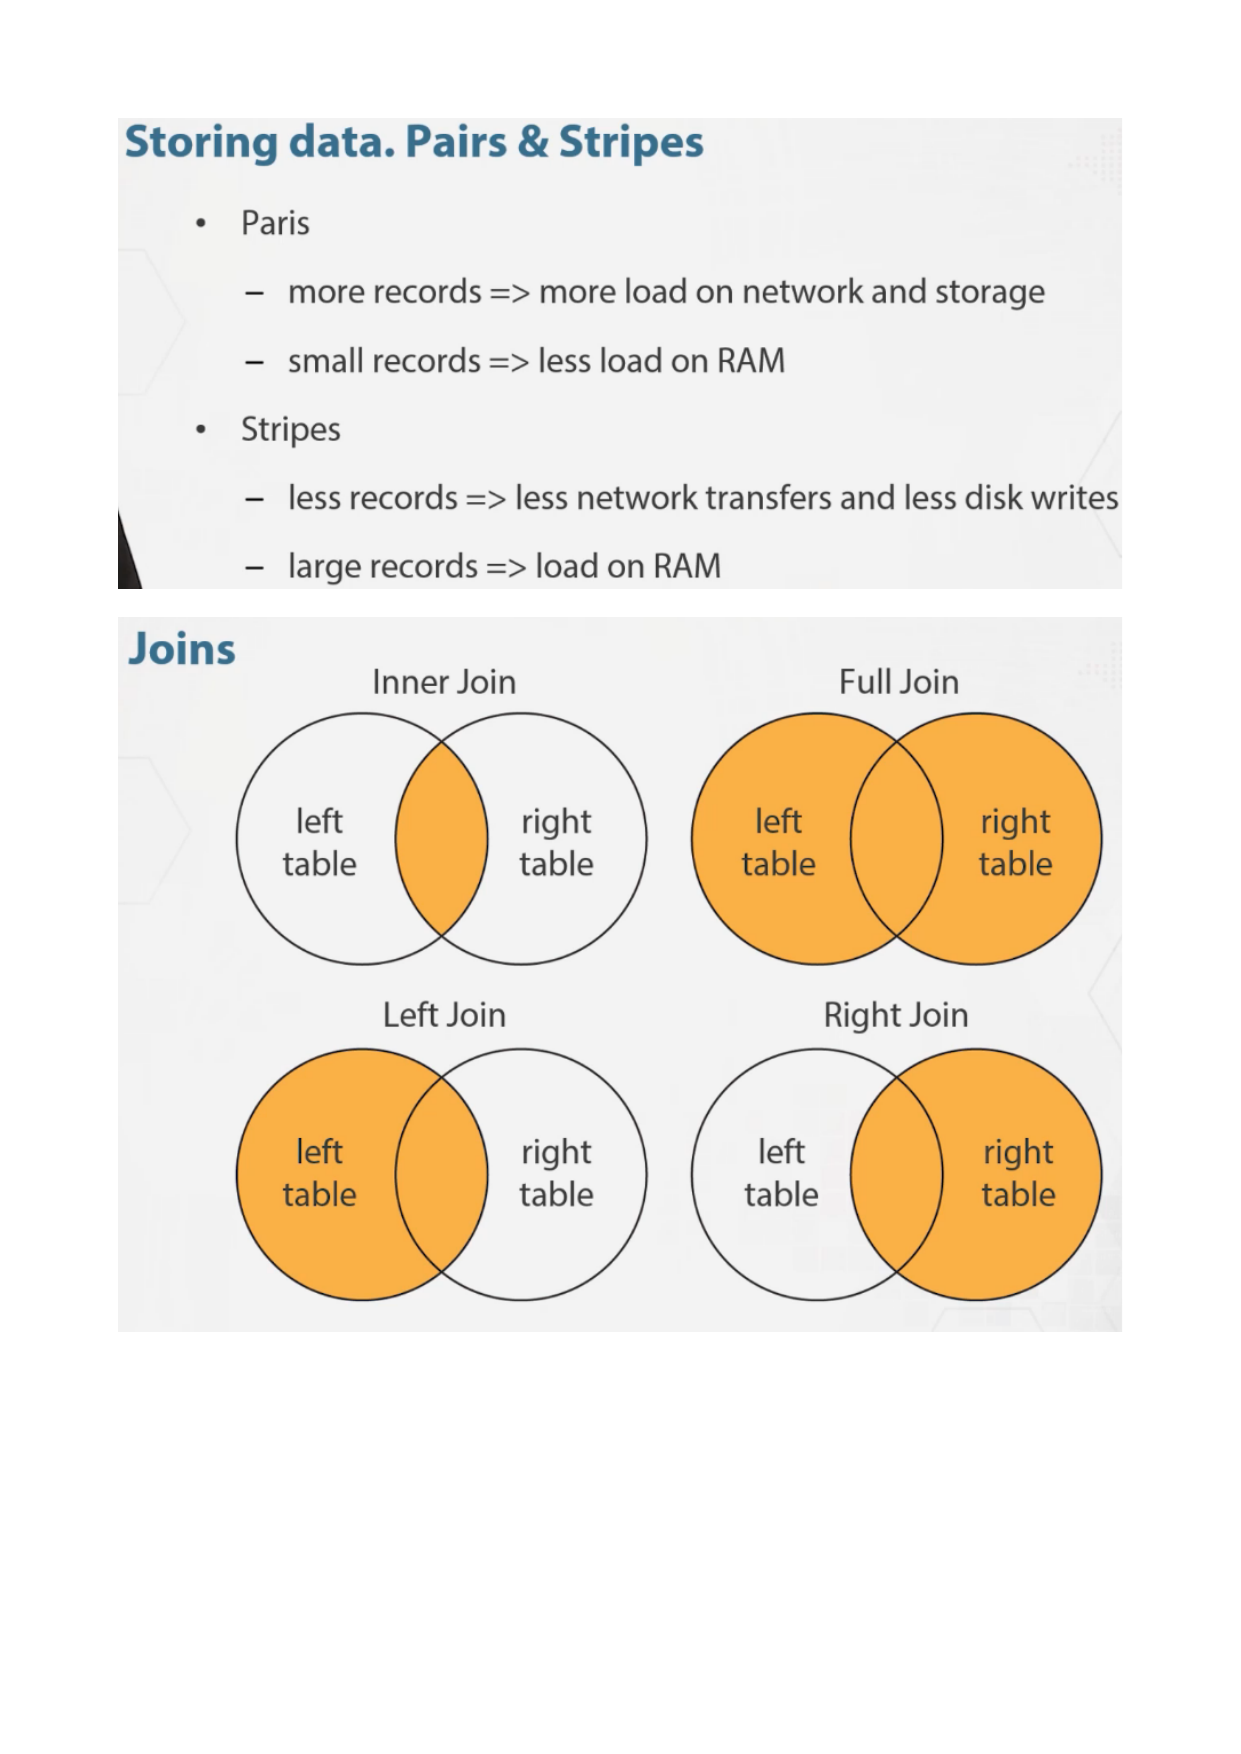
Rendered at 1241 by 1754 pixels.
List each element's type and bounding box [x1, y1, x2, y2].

picture [118, 118, 1123, 589]
picture [118, 617, 1123, 1332]
